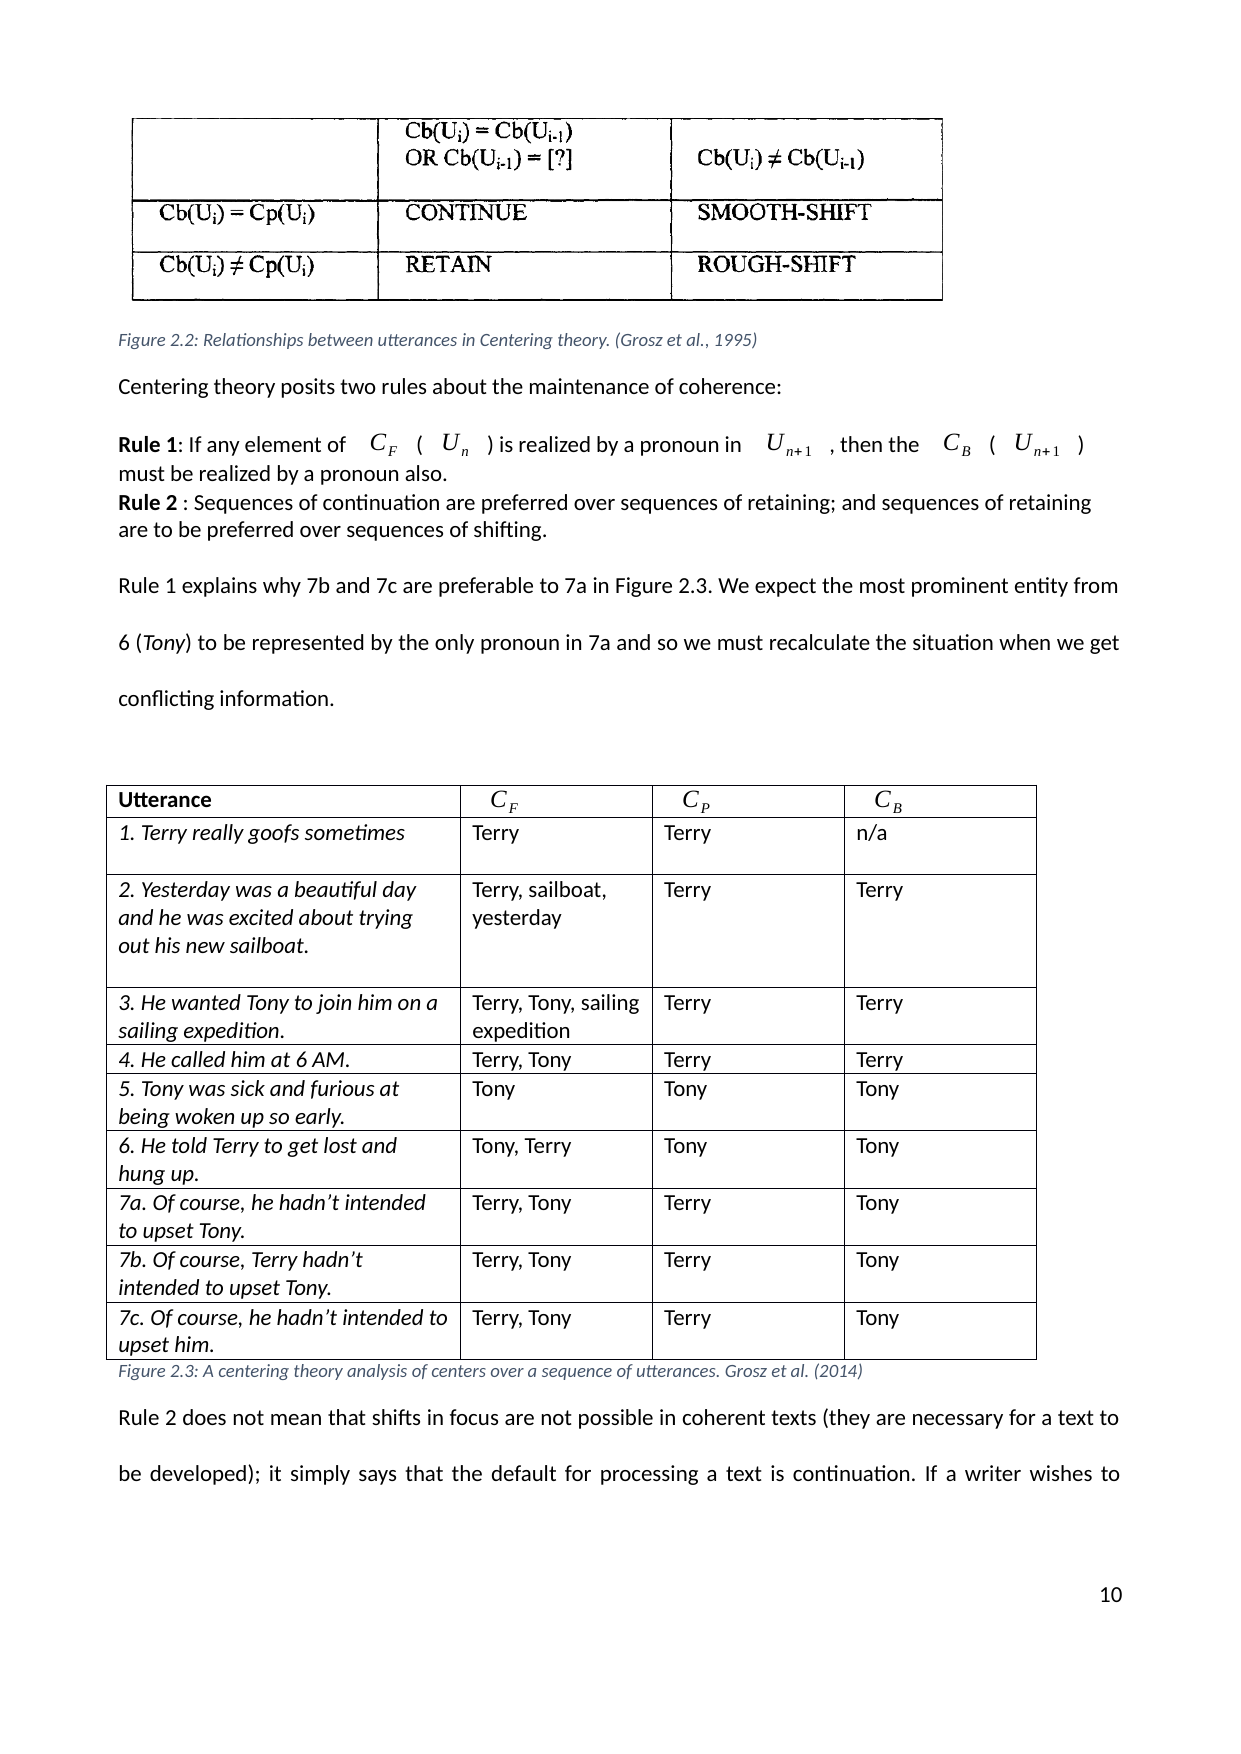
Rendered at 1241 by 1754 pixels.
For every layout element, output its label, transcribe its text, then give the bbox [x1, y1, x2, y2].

table_header [653, 786, 844, 817]
table_cell 1. Terry really goofs sometimes [107, 818, 460, 874]
table_cell Terry [845, 988, 1036, 1044]
text Rule 2 : Sequences of continuation are preferred over sequences of retaining; and sequences of retaining are to be preferred over sequences of shifting. [118, 488, 1122, 544]
table_cell Tony [845, 1303, 1036, 1359]
table_cell Terry, sailboat, yesterday [461, 875, 652, 987]
table_cell 7c. Of course, he hadn’t intended to upset him. [107, 1303, 460, 1359]
table_cell 4. He called him at 6 AM. [107, 1045, 460, 1073]
table_cell 5. Tony was sick and furious at being woken up so early. [107, 1074, 460, 1130]
table_cell 7b. Of course, Terry hadn’t intended to upset Tony. [107, 1246, 460, 1302]
table_cell n/a [845, 818, 1036, 874]
table_cell Terry, Tony [461, 1246, 652, 1302]
table_cell Tony [845, 1131, 1036, 1187]
table_cell Terry [653, 875, 844, 987]
table_cell Terry [653, 818, 844, 874]
table_cell Tony [653, 1074, 844, 1130]
table_cell Terry, Tony [461, 1189, 652, 1244]
text Figure 2.2: Relationships between utterances in Centering theory. (Grosz et al., 1995) [118, 328, 1122, 351]
table_cell Tony [845, 1246, 1036, 1302]
table_cell Terry [845, 1045, 1036, 1073]
text Figure 2.3: A centering theory analysis of centers over a sequence of utterances. Grosz et al. (2014) [118, 1360, 1122, 1383]
table_cell Tony [461, 1074, 652, 1130]
table_cell Terry, Tony, sailing expedition [461, 988, 652, 1044]
table_cell Tony [653, 1131, 844, 1187]
table_cell Tony, Terry [461, 1131, 652, 1187]
table_cell Terry, Tony [461, 1045, 652, 1073]
text Rule 1 explains why 7b and 7c are preferable to 7a in Figure 2.3. We expect the most prominent entity from 6 (Tony) to be represented by the only pronoun in 7a and so we must recalculate the situation when we get conflicting information. [118, 572, 1122, 712]
text Rule 2 does not mean that shifts in focus are not possible in coherent texts (they are necessary for a text to be developed); it simply says that the default for processing a text is continuation. If a writer wishes to [118, 1403, 1122, 1487]
table_cell 6. He told Terry to get lost and hung up. [107, 1131, 460, 1187]
picture [118, 118, 976, 301]
table_cell 2. Yesterday was a beautiful day and he was excited about trying out his new sailboat. [107, 875, 460, 987]
table_cell Terry [653, 1303, 844, 1359]
table_header [461, 786, 652, 817]
table_header Utterance [107, 786, 460, 817]
table_cell Terry [653, 1189, 844, 1244]
table_cell Terry [653, 1246, 844, 1302]
text Rule 1: If any element of () is realized by a pronoun in , then the () must be realized by a pronoun also. [118, 428, 1122, 488]
table_cell Terry [845, 875, 1036, 987]
table_cell 7a. Of course, he hadn’t intended to upset Tony. [107, 1189, 460, 1244]
table_cell 3. He wanted Tony to join him on a sailing expedition. [107, 988, 460, 1044]
text Centering theory posits two rules about the maintenance of coherence: [118, 372, 1122, 400]
table_cell Terry [653, 1045, 844, 1073]
table_cell Terry [461, 818, 652, 874]
table_cell Tony [845, 1189, 1036, 1244]
table_cell Terry, Tony [461, 1303, 652, 1359]
table_cell Tony [845, 1074, 1036, 1130]
table_cell Terry [653, 988, 844, 1044]
table_header [845, 786, 1036, 817]
